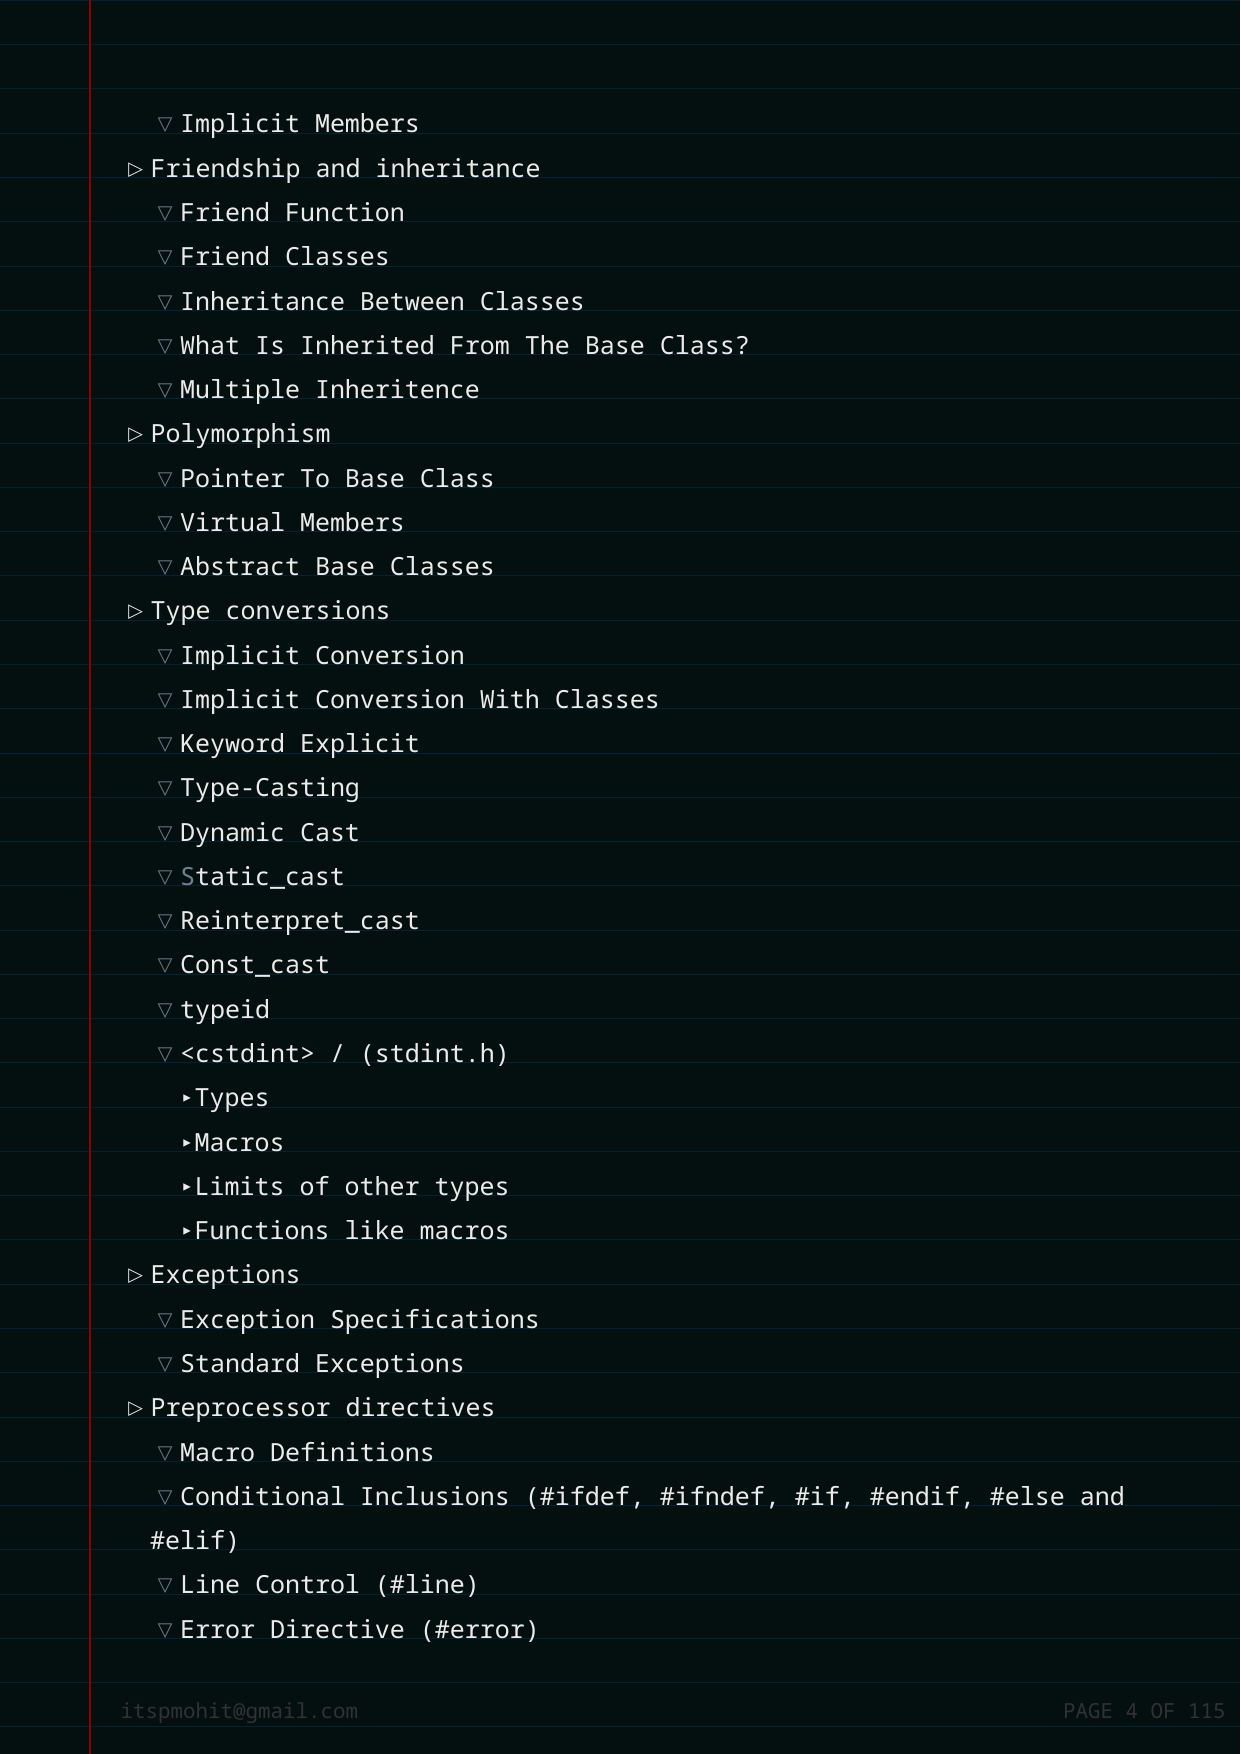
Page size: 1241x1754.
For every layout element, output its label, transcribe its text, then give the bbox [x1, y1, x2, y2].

text ▷Exceptions [120, 1248, 1196, 1293]
text ▷Type conversions [120, 584, 1196, 629]
text ▽Macro Definitions [150, 1426, 1196, 1470]
text ▽<cstdint> / (stdint.h) [150, 1027, 1196, 1071]
text ▽Implicit Conversion [150, 629, 1196, 673]
text ▷Polymorphism [120, 407, 1196, 452]
text ▽Exception Specifications [150, 1293, 1196, 1337]
text ▽Friend Classes [150, 230, 1196, 274]
text ▽Friend Function [150, 186, 1196, 230]
text ▽Implicit Conversion With Classes [150, 673, 1196, 717]
text ▽Virtual Members [150, 496, 1196, 540]
text ▽Keyword Explicit [150, 717, 1196, 761]
text ▸Limits of other types [179, 1160, 1196, 1204]
text ▸Types [179, 1071, 1196, 1116]
text ▽Implicit Members [150, 97, 1196, 142]
text ▽Inheritance Between Classes [150, 274, 1196, 319]
text ▽Conditional Inclusions (#ifdef, #ifndef, #if, #endif, #else and #elif) [150, 1470, 1196, 1558]
text ▽Dynamic Cast [150, 806, 1196, 850]
text ▷Friendship and inheritance [120, 142, 1196, 186]
text ▽Const_cast [150, 938, 1196, 983]
text ▽Reinterpret_cast [150, 894, 1196, 938]
text ▽Static_cast [150, 850, 1196, 894]
text ▷Preprocessor directives [120, 1381, 1196, 1426]
text ▽Type-Casting [150, 761, 1196, 806]
text ▸Macros [179, 1116, 1196, 1160]
text ▽Line Control (#line) [150, 1558, 1196, 1603]
text ▽Multiple Inheritence [150, 363, 1196, 407]
text ▽Pointer To Base Class [150, 452, 1196, 496]
text ▽Error Directive (#error) [150, 1603, 1196, 1647]
text ▽typeid [150, 983, 1196, 1027]
text ▸Functions like macros [179, 1204, 1196, 1248]
text ▽Abstract Base Classes [150, 540, 1196, 584]
text ▽Standard Exceptions [150, 1337, 1196, 1381]
text ▽What Is Inherited From The Base Class? [150, 319, 1196, 363]
